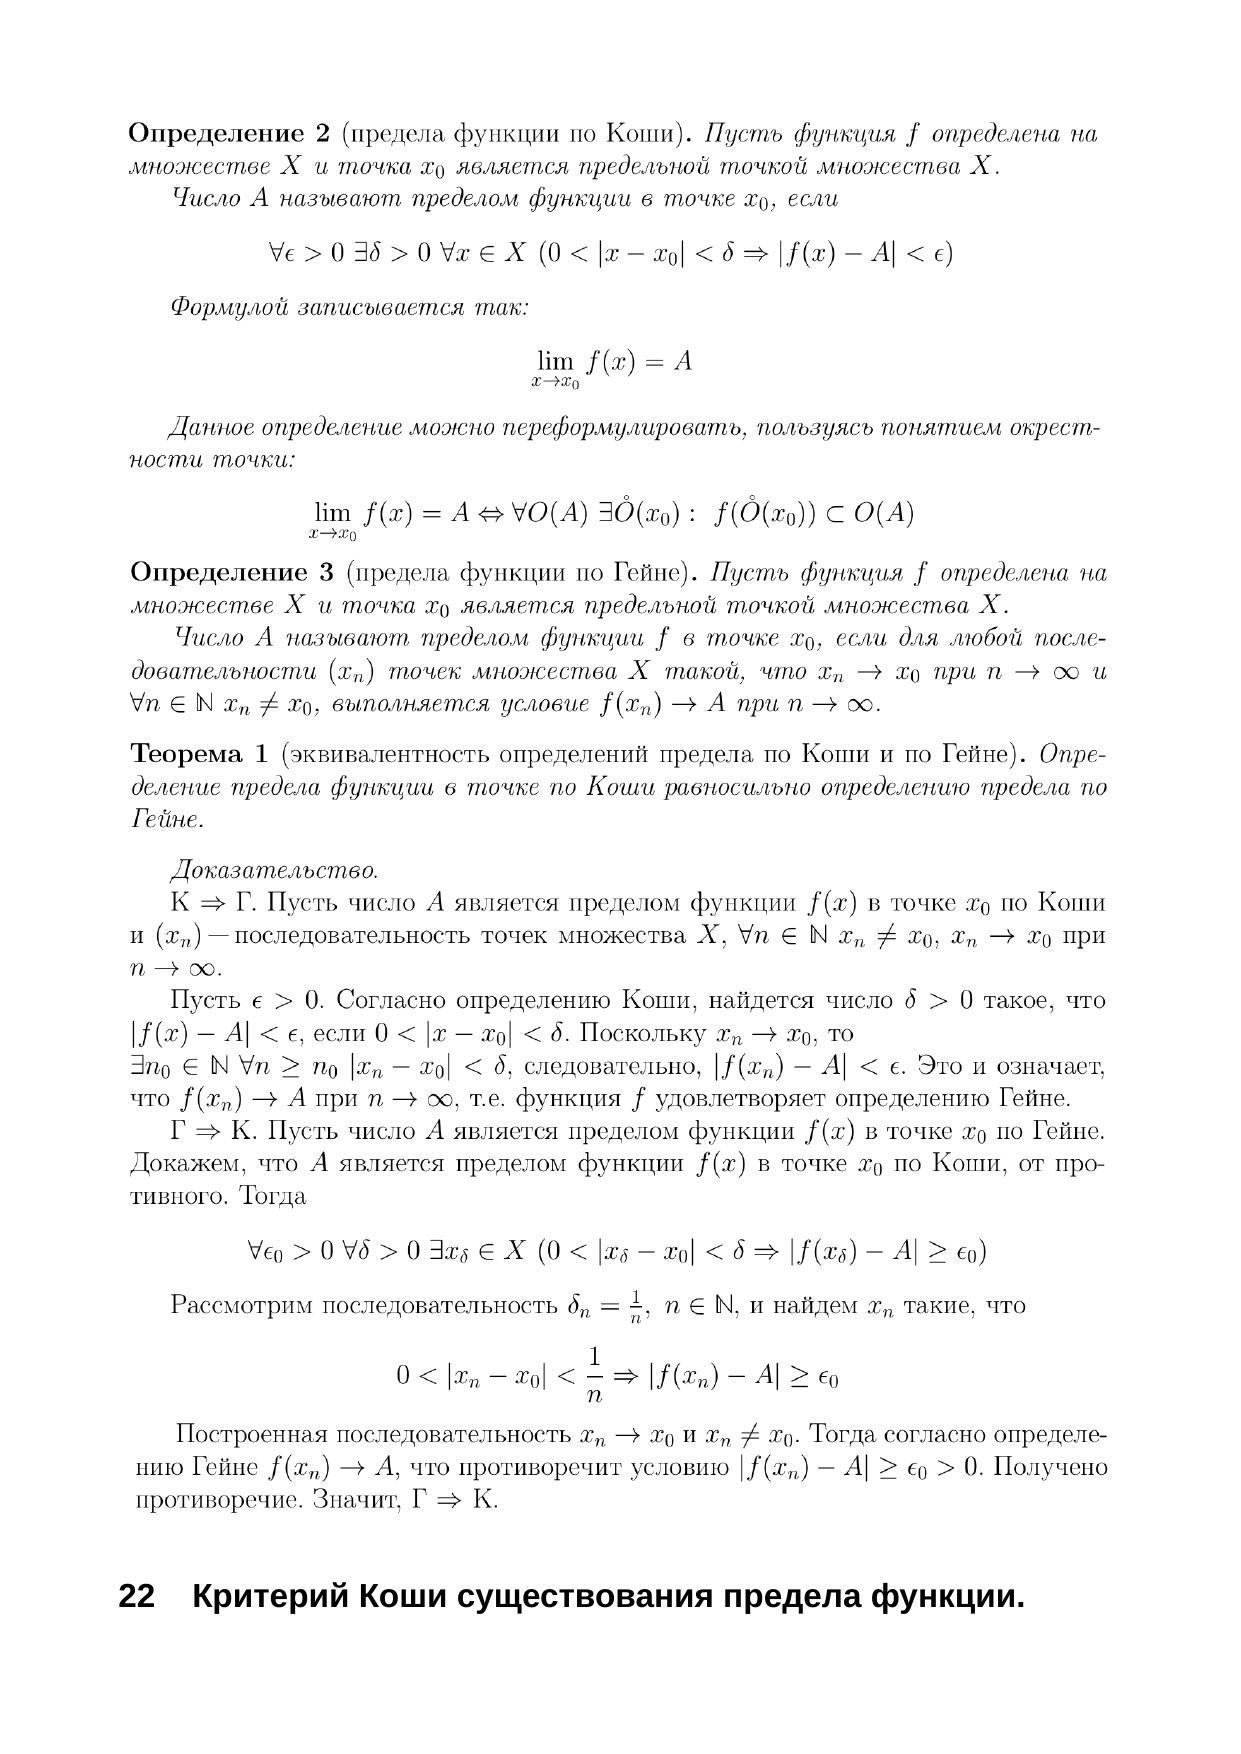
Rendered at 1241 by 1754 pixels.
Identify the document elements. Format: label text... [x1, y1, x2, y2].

picture [118, 118, 1123, 1527]
subtitle Критерий Коши существования предела функции. [118, 1577, 1122, 1615]
